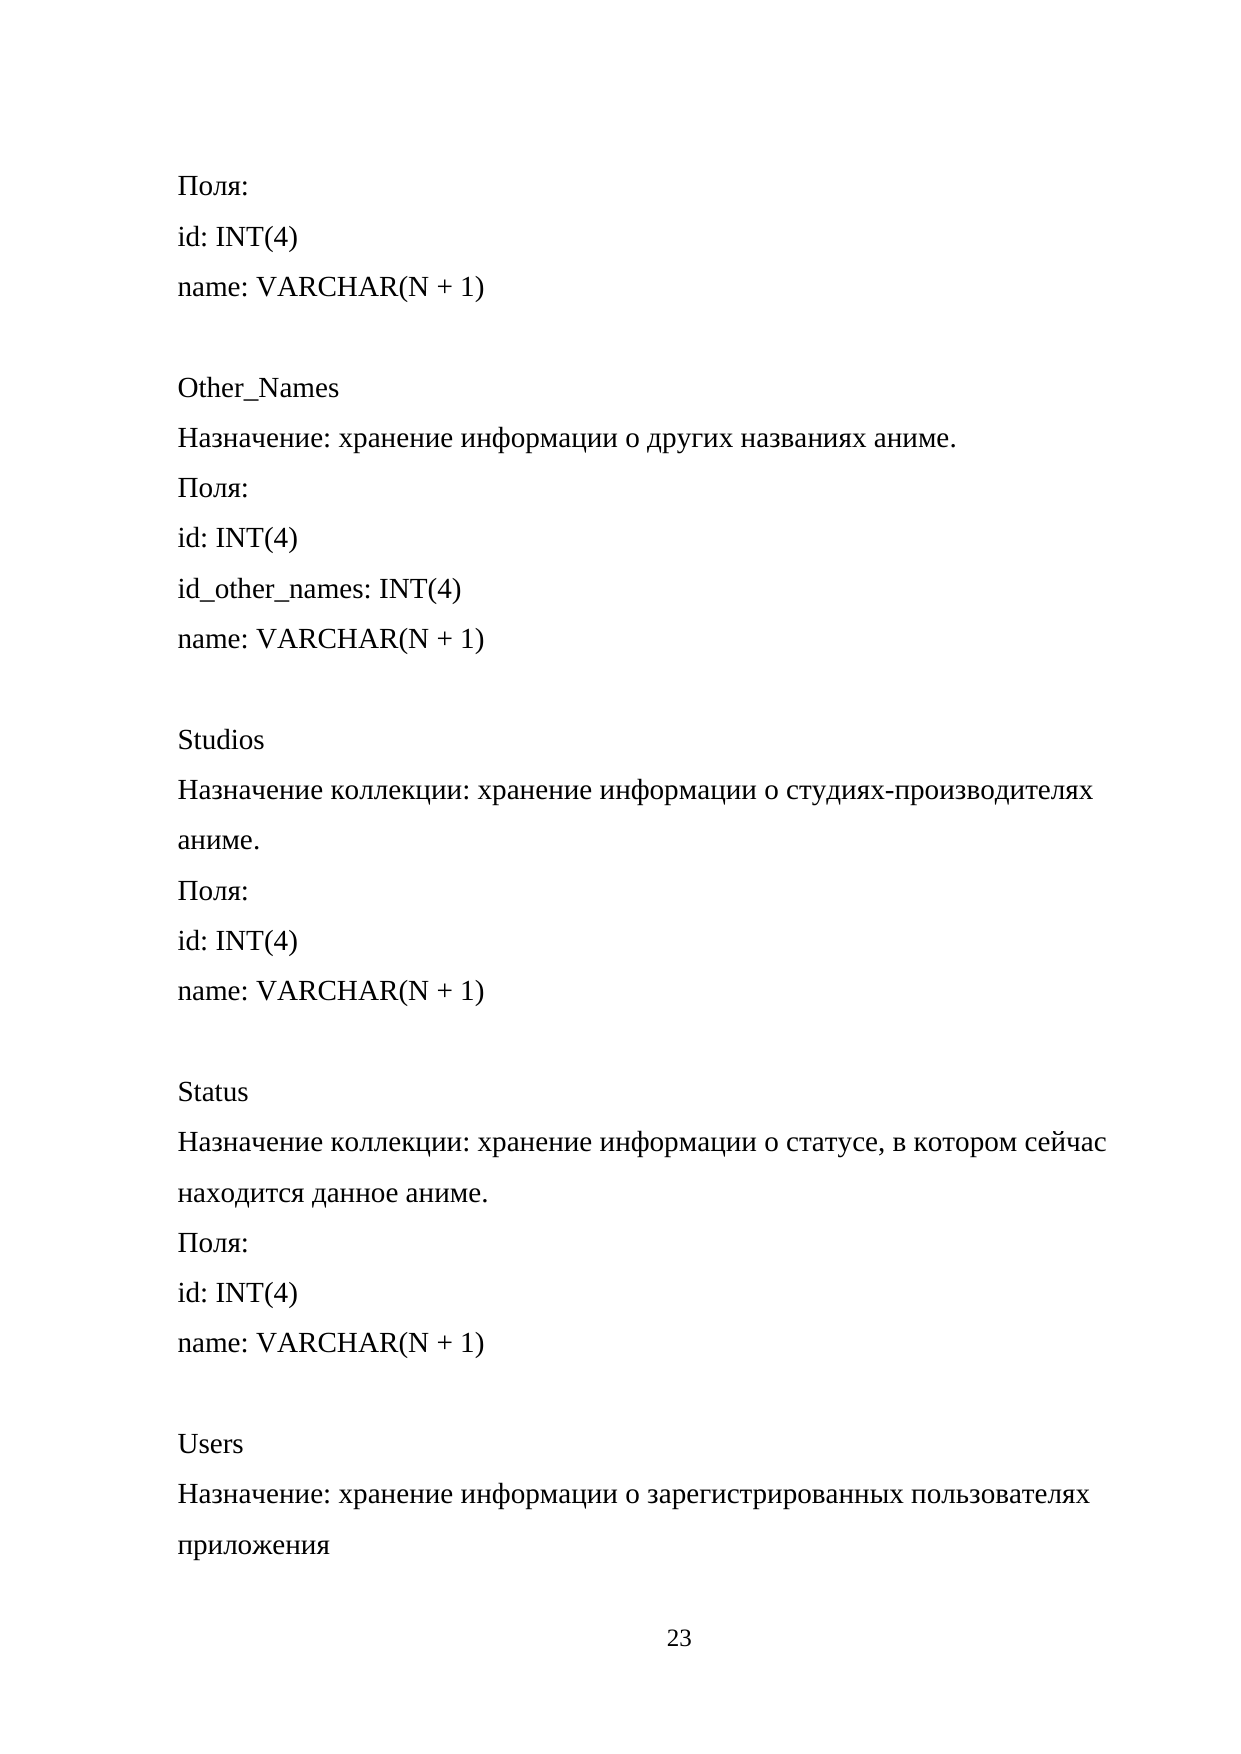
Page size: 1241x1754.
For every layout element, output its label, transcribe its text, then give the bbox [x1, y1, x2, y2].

text Users [177, 1426, 1181, 1460]
text name: VARCHAR(N + 1) [177, 973, 1181, 1007]
text Status [177, 1074, 1181, 1108]
text Назначение коллекции: хранение информации о статусе, в котором сейчас находится данное аниме. [177, 1124, 1181, 1208]
text Поля: [177, 873, 1181, 906]
text Studios [177, 722, 1181, 755]
text Other_Names [177, 370, 1181, 403]
text Поля: [177, 168, 1181, 202]
text name: VARCHAR(N + 1) [177, 269, 1181, 303]
text Назначение: хранение информации о зарегистрированных пользователях приложения [177, 1477, 1181, 1560]
text id: INT(4) [177, 1275, 1181, 1309]
text id: INT(4) [177, 923, 1181, 957]
text id_other_names: INT(4) [177, 571, 1181, 604]
text Поля: [177, 1225, 1181, 1258]
text id: INT(4) [177, 219, 1181, 252]
text name: VARCHAR(N + 1) [177, 1326, 1181, 1359]
text Назначение: хранение информации о других названиях аниме. [177, 420, 1181, 453]
text name: VARCHAR(N + 1) [177, 621, 1181, 655]
text Назначение коллекции: хранение информации о студиях-производителях аниме. [177, 772, 1181, 856]
text Поля: [177, 470, 1181, 504]
text id: INT(4) [177, 521, 1181, 554]
